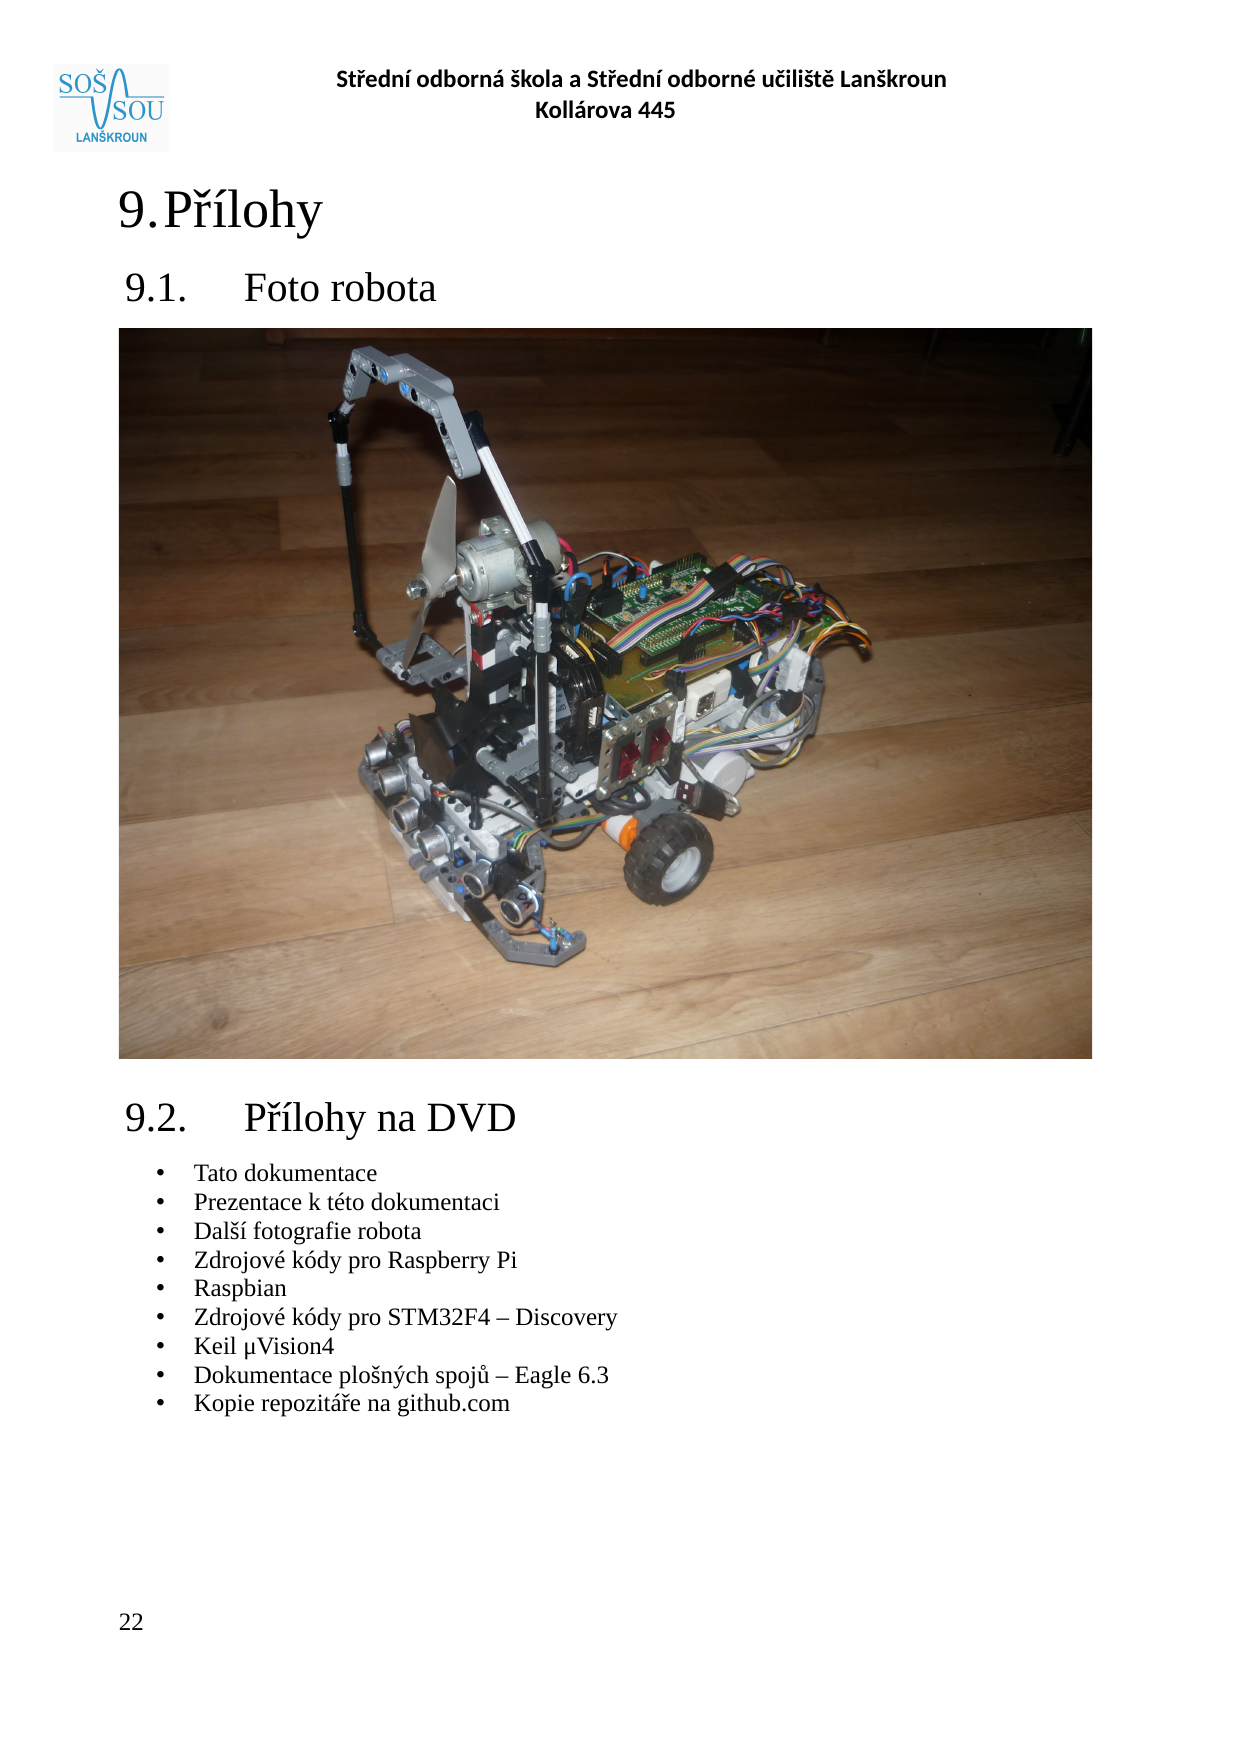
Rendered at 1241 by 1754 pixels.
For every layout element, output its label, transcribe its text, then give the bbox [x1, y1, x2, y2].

subtitle Přílohy [119, 177, 1092, 239]
list Raspbian [156, 1273, 1092, 1302]
subtitle Foto robota [125, 263, 1092, 311]
list Keil μVision4 [156, 1331, 1092, 1360]
subtitle Přílohy na DVD [125, 1093, 1092, 1141]
list Dokumentace plošných spojů – Eagle 6.3 [156, 1360, 1092, 1388]
picture [118, 328, 1093, 1059]
list Další fotografie robota [156, 1216, 1092, 1245]
list Tato dokumentace [156, 1158, 1092, 1187]
list Zdrojové kódy pro STM32F4 – Discovery [156, 1302, 1092, 1331]
list Prezentace k této dokumentaci [156, 1187, 1092, 1216]
list Zdrojové kódy pro Raspberry Pi [156, 1245, 1092, 1273]
picture [53, 64, 170, 152]
list Kopie repozitáře na github.com [156, 1388, 1092, 1417]
